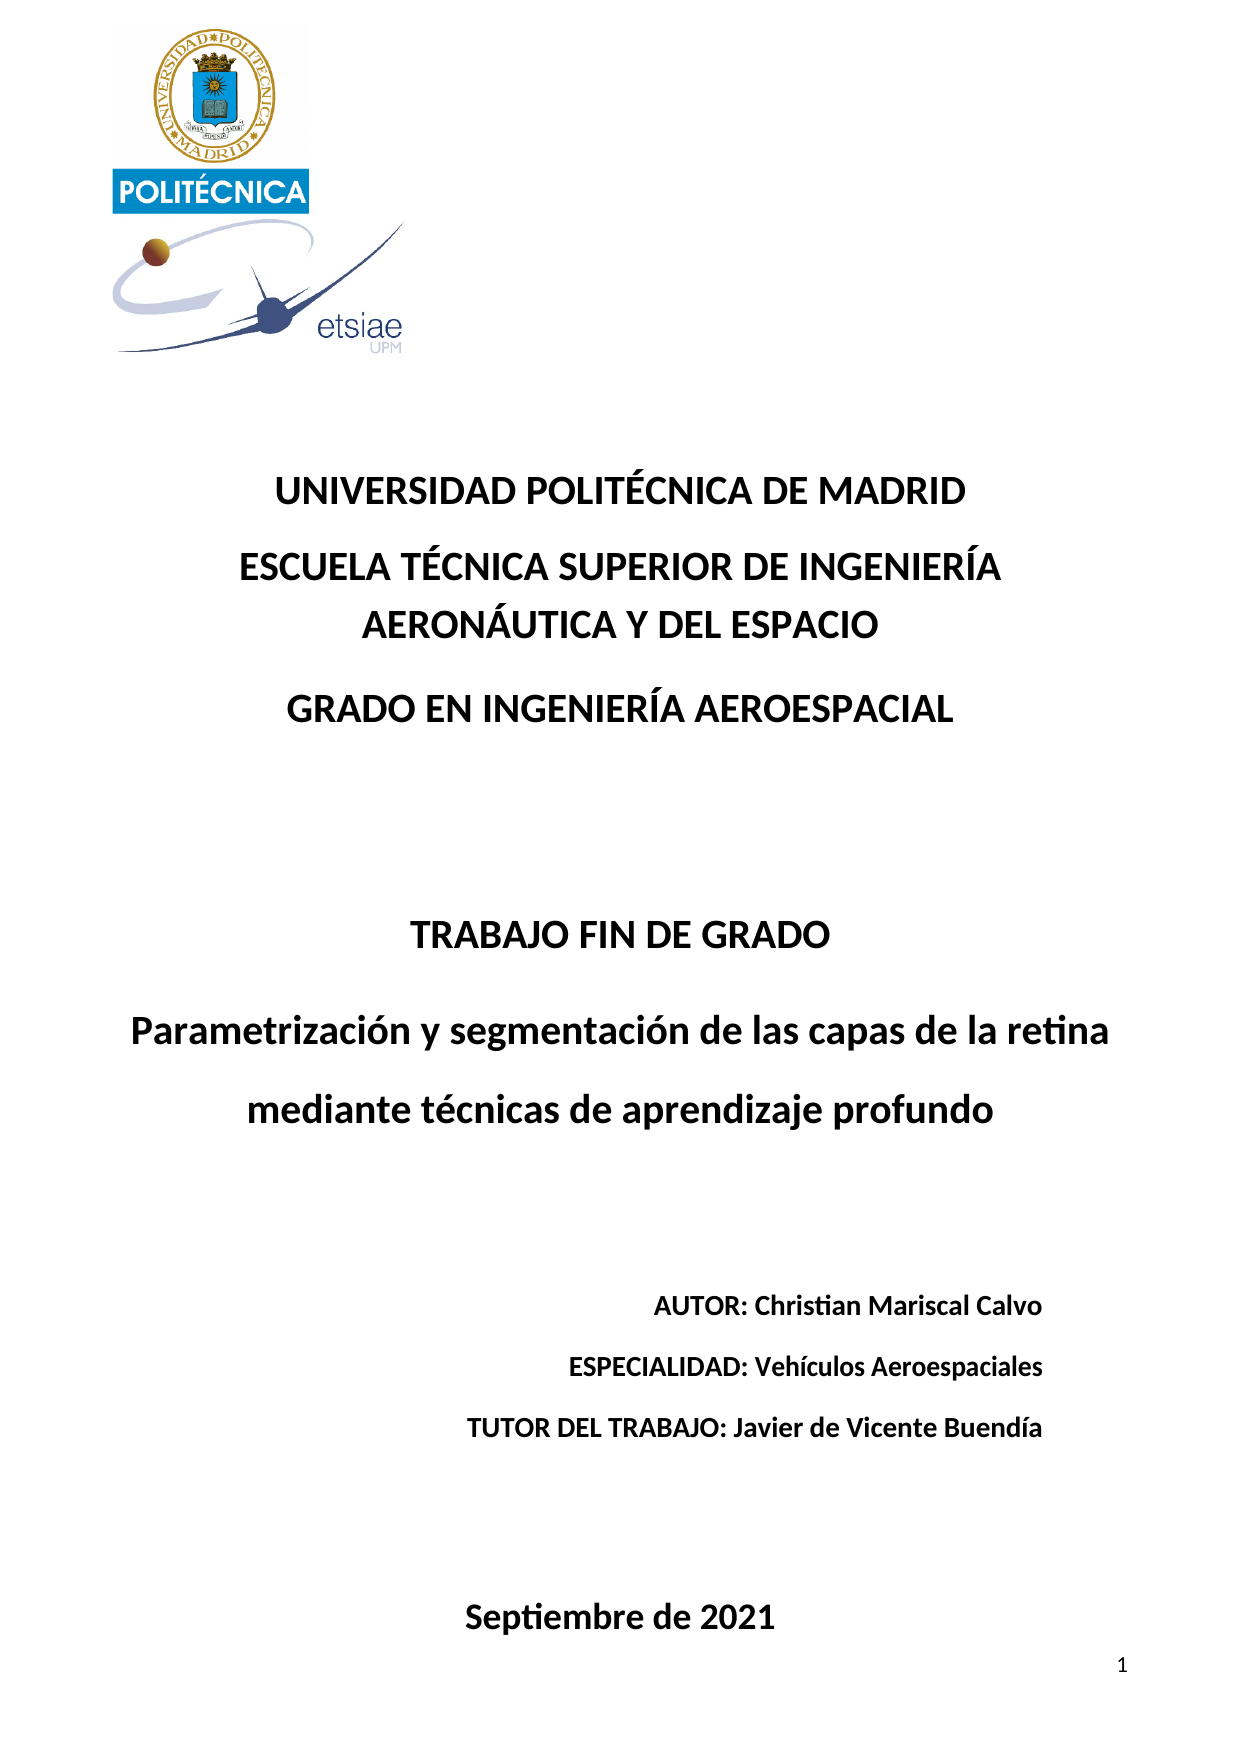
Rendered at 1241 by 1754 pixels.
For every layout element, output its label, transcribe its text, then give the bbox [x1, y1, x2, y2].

text ESCUELA TÉCNICA SUPERIOR DE INGENIERÍA AERONÁUTICA Y DEL ESPACIO [112, 540, 1128, 649]
text UNIVERSIDAD POLITÉCNICA DE MADRID [112, 464, 1128, 515]
text Septiembre de 2021 [112, 1593, 1128, 1639]
text Parametrización y segmentación de las capas de la retina mediante técnicas de aprendizaje profundo [112, 1004, 1128, 1133]
text TRABAJO FIN DE GRADO [112, 908, 1128, 959]
text ESPECIALIDAD: Vehículos Aeroespaciales [112, 1348, 1043, 1384]
text AUTOR: Christian Mariscal Calvo [112, 1287, 1042, 1323]
text TUTOR DEL TRABAJO: Javier de Vicente Buendía [112, 1409, 1043, 1445]
text GRADO EN INGENIERÍA AEROESPACIAL [112, 682, 1128, 733]
